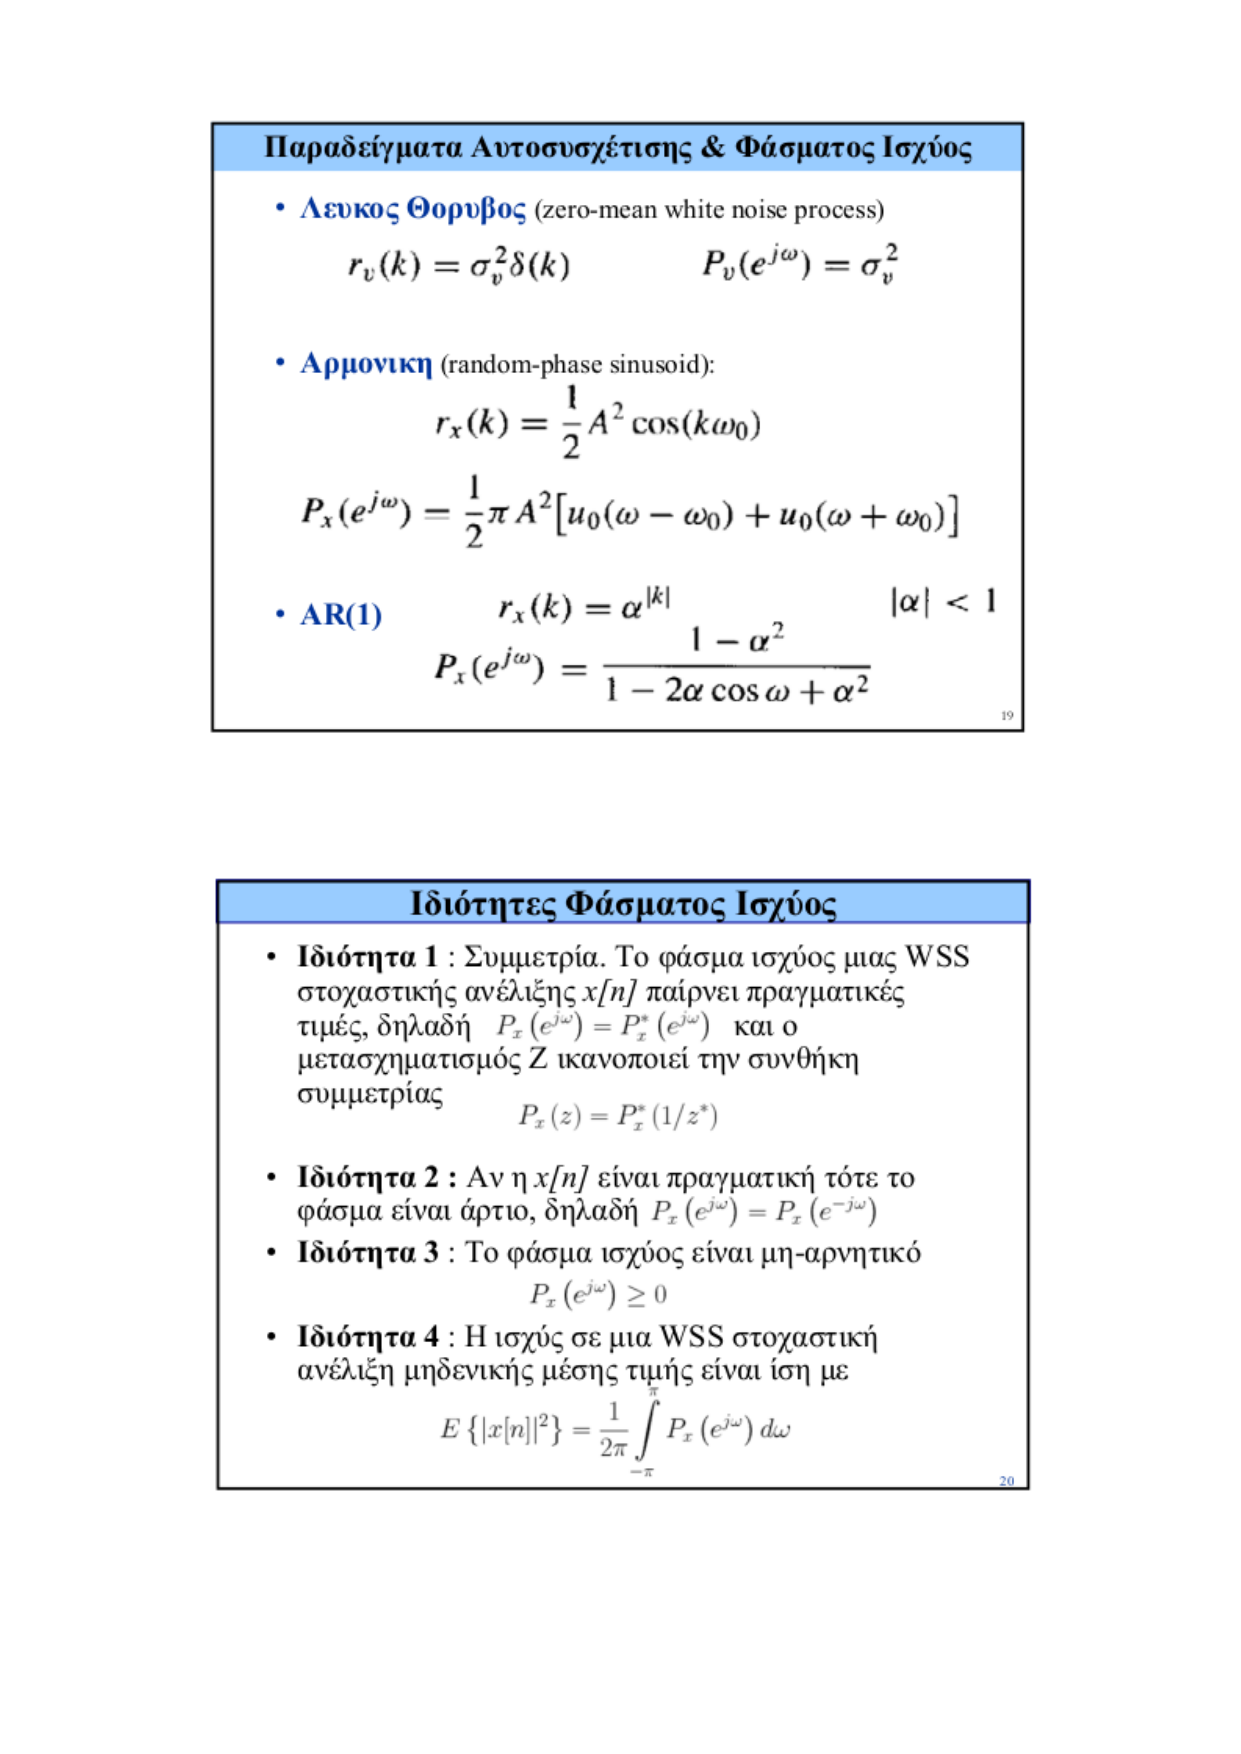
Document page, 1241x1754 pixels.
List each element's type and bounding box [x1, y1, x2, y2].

picture [205, 865, 1050, 1500]
picture [203, 118, 1037, 739]
